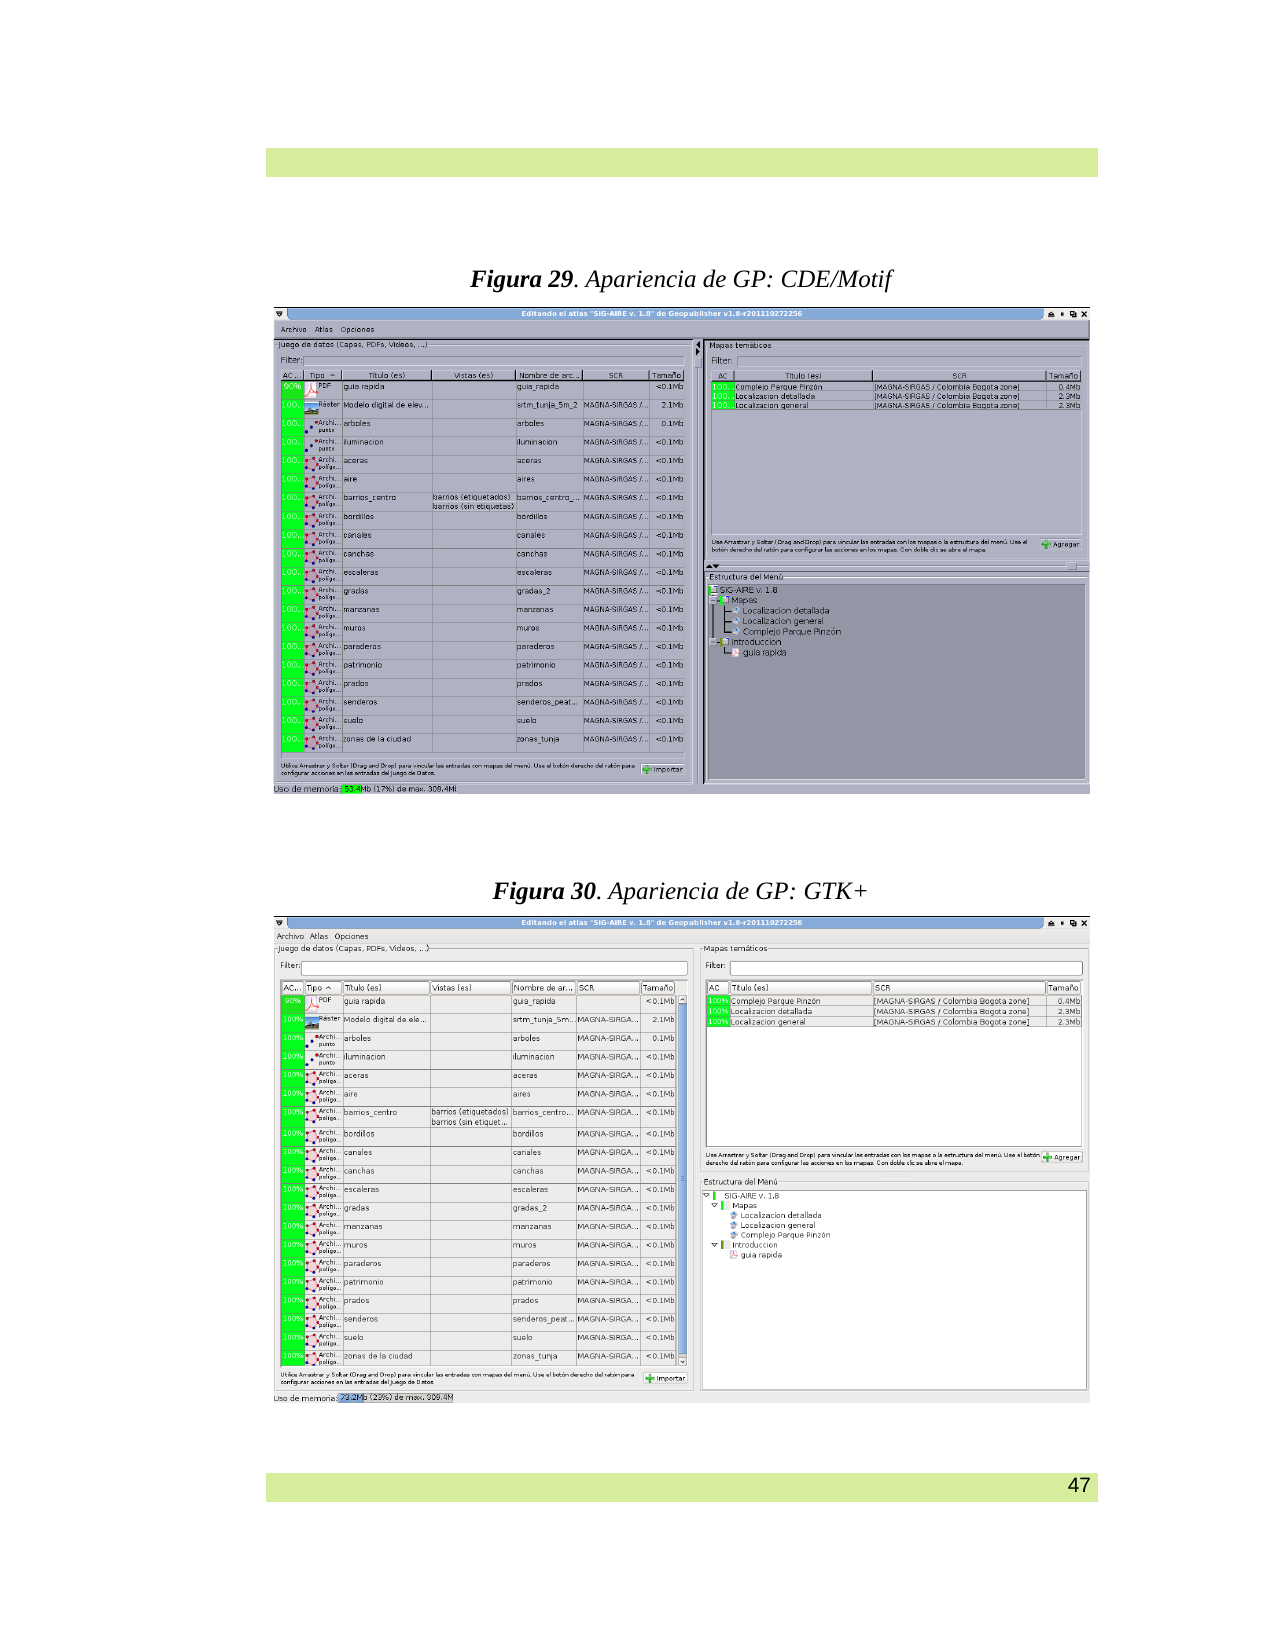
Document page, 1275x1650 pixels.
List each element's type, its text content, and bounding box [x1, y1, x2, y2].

text Figura 29. Apariencia de GP: CDE/Motif [266, 264, 1098, 293]
text Figura 30. Apariencia de GP: GTK+ [266, 876, 1098, 905]
picture [273, 307, 1090, 794]
picture [273, 916, 1090, 1403]
